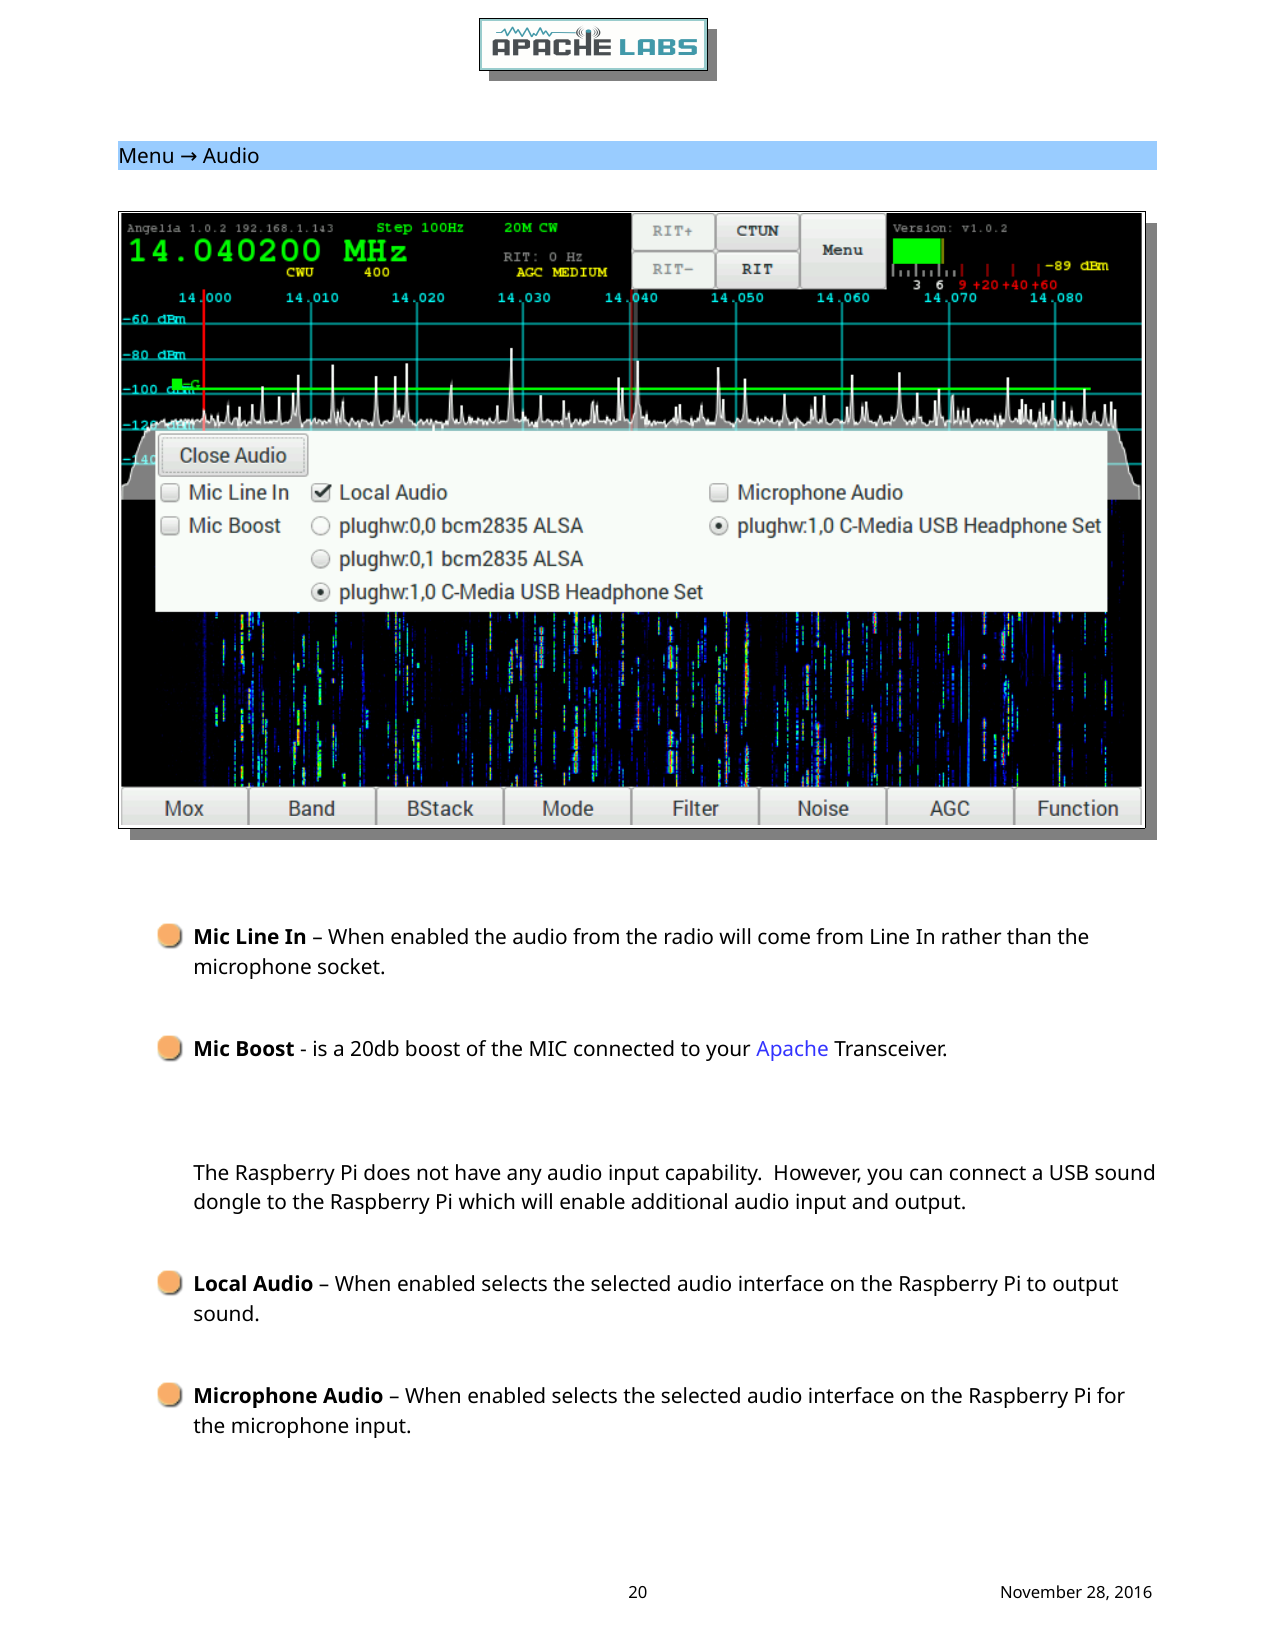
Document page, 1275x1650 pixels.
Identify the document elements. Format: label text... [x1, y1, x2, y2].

picture [156, 1034, 185, 1064]
picture [156, 1269, 185, 1298]
list Mic Line In – When enabled the audio from the radio will come from Line In rather than the microphone socket. [156, 922, 1157, 980]
list The Raspberry Pi does not have any audio input capability. However, you can connect a USB sound dongle to the Raspberry Pi which will enable additional audio input and output. [156, 1158, 1157, 1215]
list Mic Boost - is a 20db boost of the MIC connected to your Apache Transceiver. [185, 1034, 1157, 1064]
picture [156, 922, 185, 951]
picture [482, 21, 704, 68]
picture [121, 213, 1142, 825]
subtitle Menu → Audio [118, 141, 1157, 170]
list Local Audio – When enabled selects the selected audio interface on the Raspberry Pi to output sound. [156, 1269, 1157, 1327]
list Microphone Audio – When enabled selects the selected audio interface on the Raspberry Pi for the microphone input. [156, 1381, 1157, 1439]
picture [156, 1381, 185, 1410]
